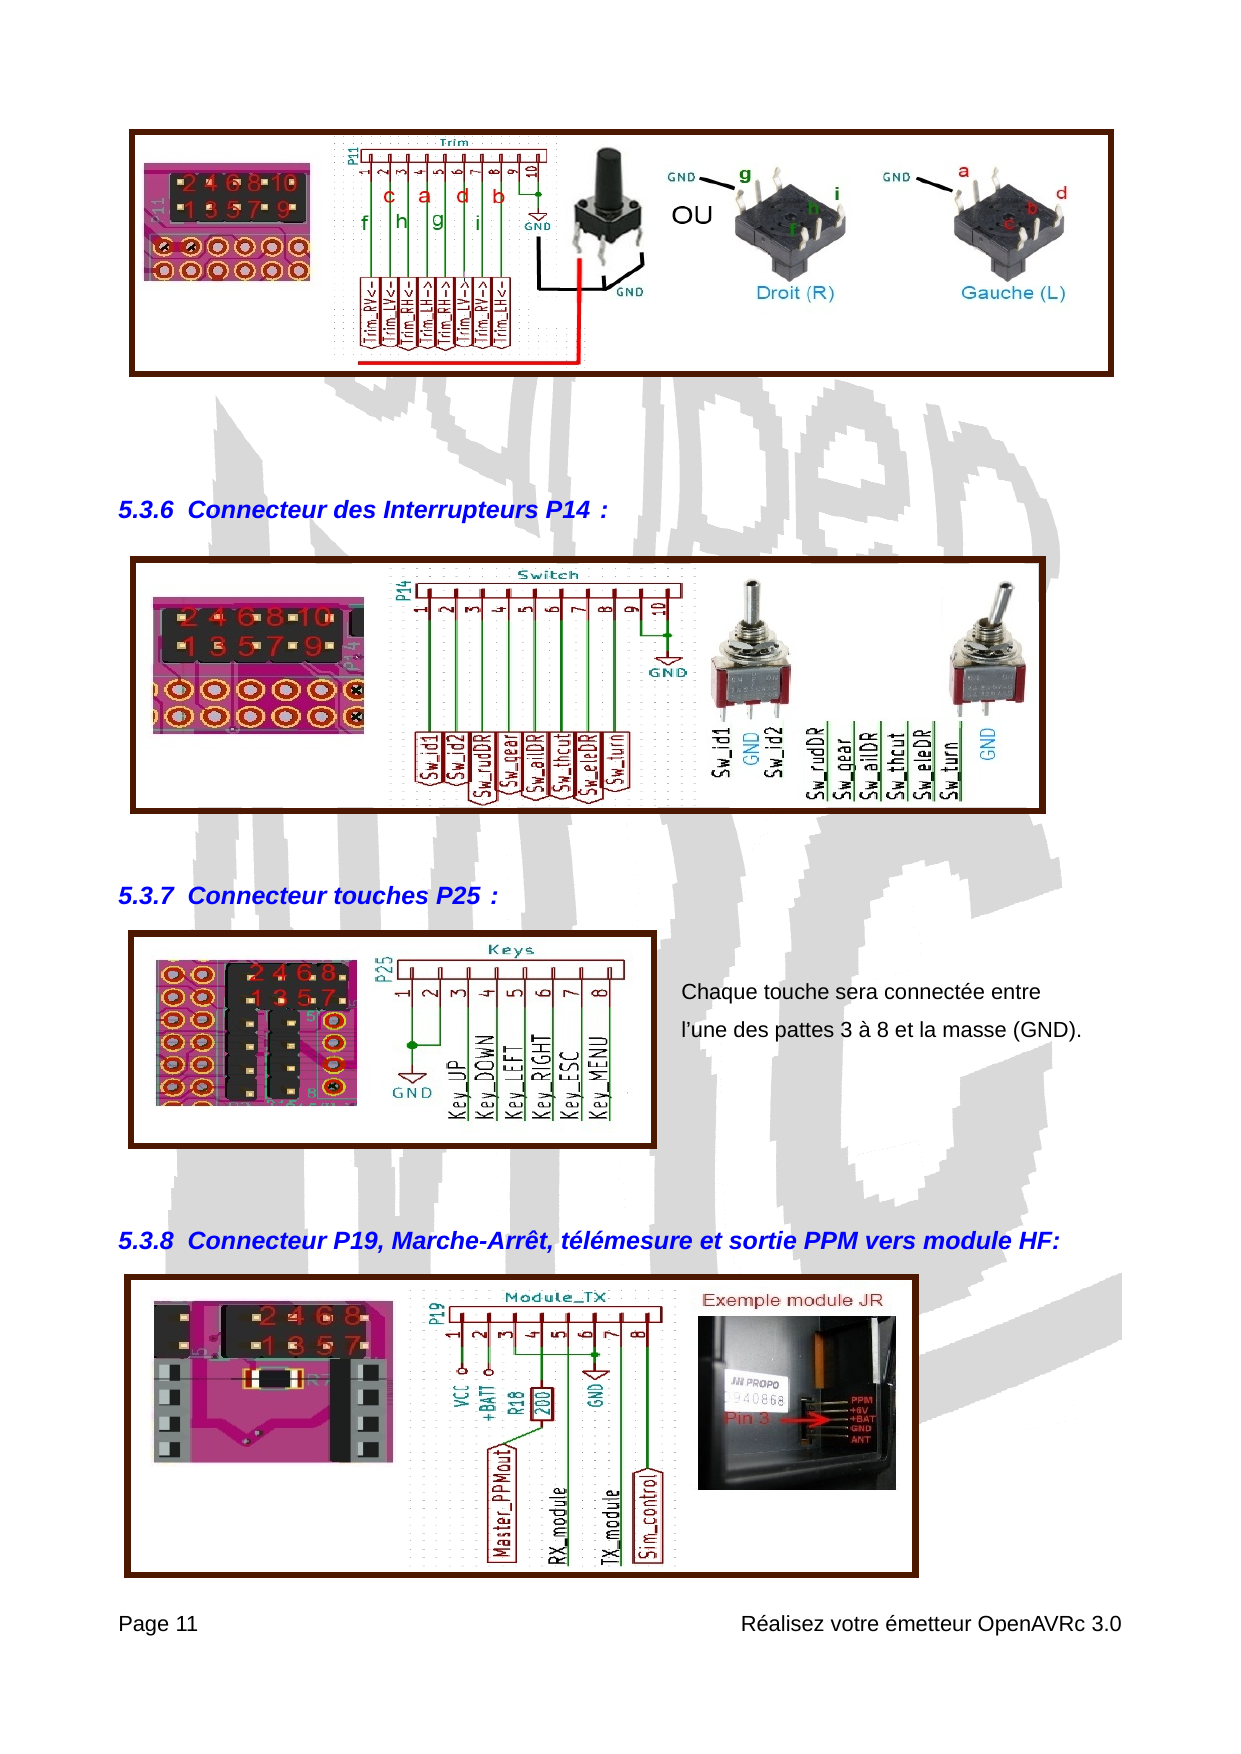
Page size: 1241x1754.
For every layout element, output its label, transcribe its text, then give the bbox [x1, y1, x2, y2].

text l’une des pattes 3 à 8 et la masse (GND). [657, 1017, 1122, 1042]
text Chaque touche sera connectée entre [657, 979, 1122, 1004]
subtitle 5.3.6 Connecteur des Interrupteurs P14 : [118, 495, 1122, 524]
subtitle 5.3.7 Connecteur touches P25 : [118, 881, 1122, 910]
picture [135, 135, 1108, 371]
subtitle 5.3.8 Connecteur P19, Marche-Arrêt, télémesure et sortie PPM vers module HF: [118, 1226, 1122, 1255]
picture [131, 1280, 912, 1572]
picture [140, 565, 1035, 806]
